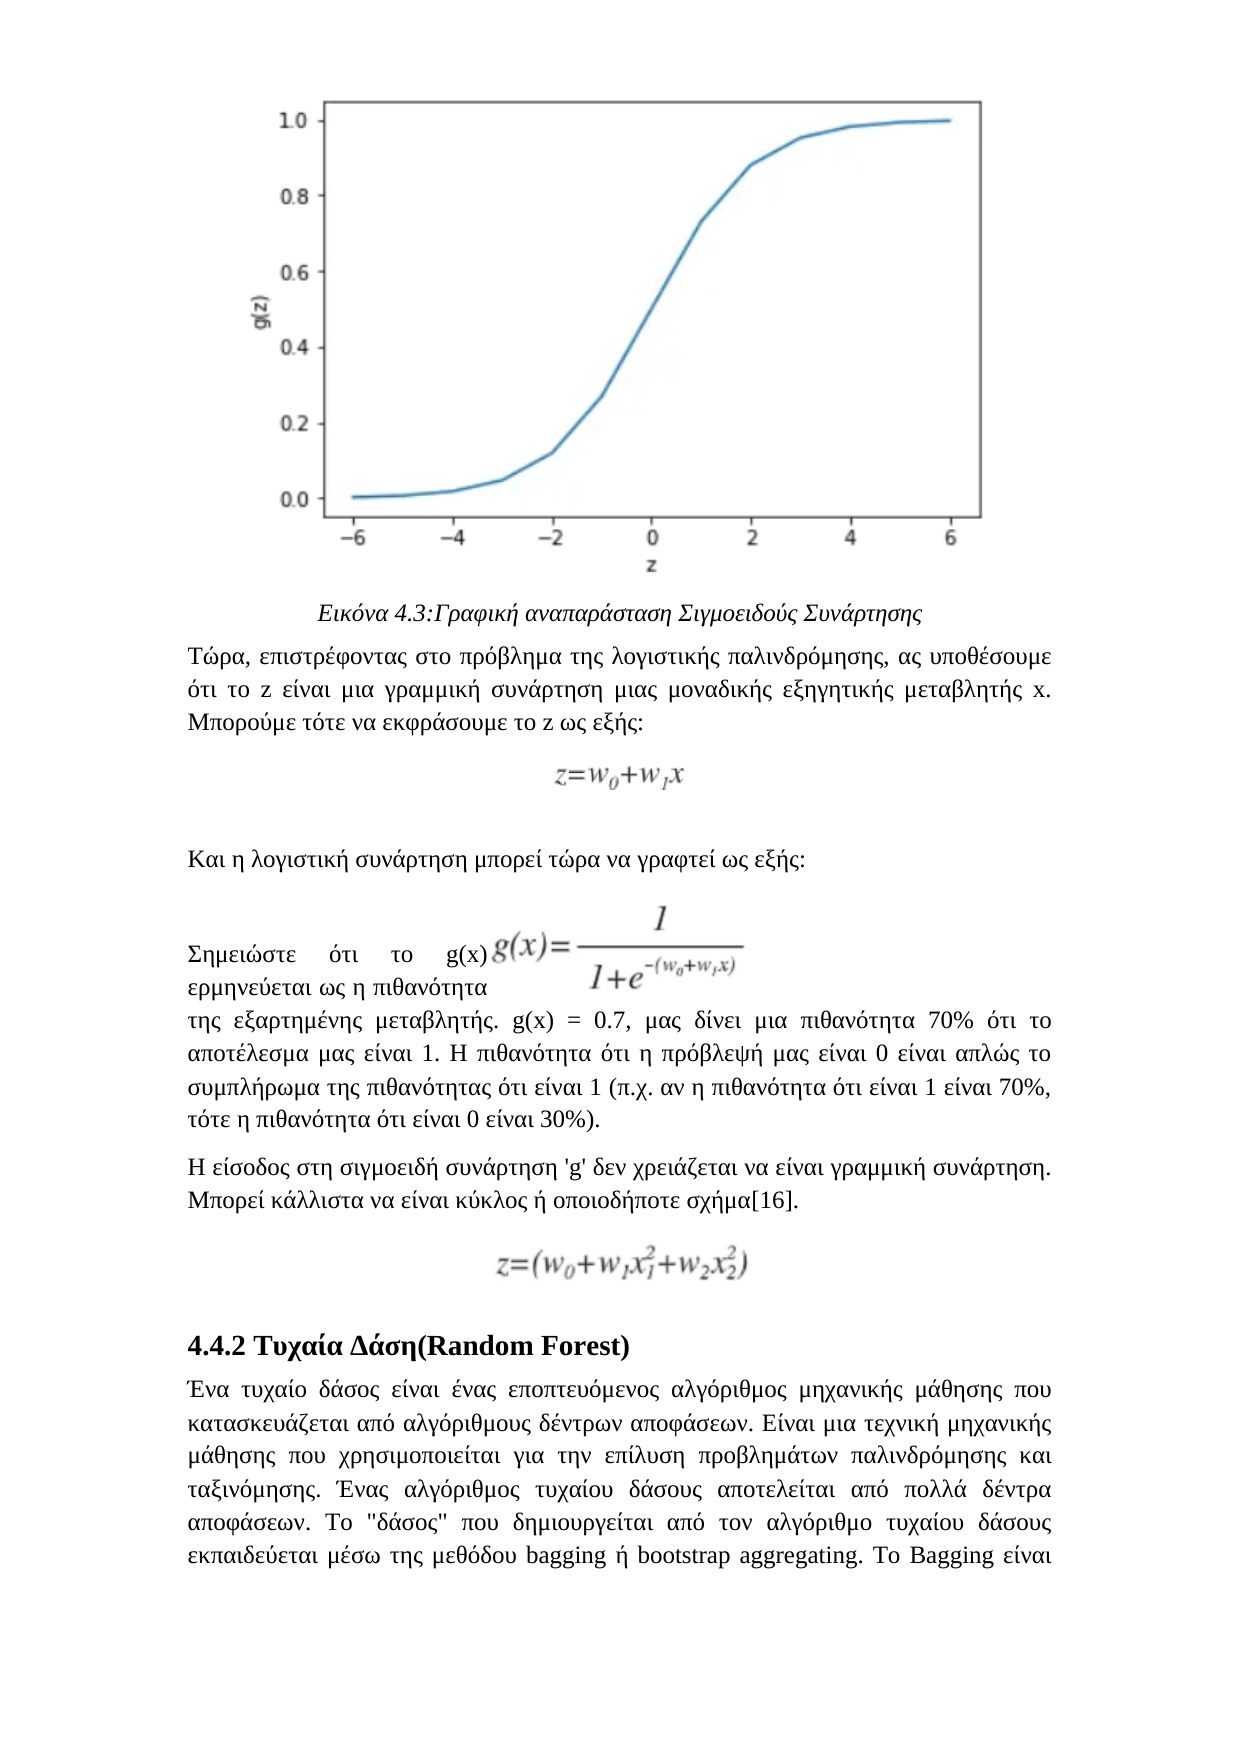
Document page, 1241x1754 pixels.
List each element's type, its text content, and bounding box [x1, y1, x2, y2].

picture [228, 87, 1012, 586]
text Σημειώστε ότι το g(x) ερμηνεύεται ως η πιθανότητα της εξαρτημένης μεταβλητής. g(x) = 0.7, μας δίνει μια πιθανότητα 70% ότι το αποτέλεσμα μας είναι 1. Η πιθανότητα ότι η πρόβλεψή μας είναι 0 είναι απλώς το συμπλήρωμα της πιθανότητας ότι είναι 1 (π.χ. αν η πιθανότητα ότι είναι 1 είναι 70%, τότε η πιθανότητα ότι είναι 0 είναι 30%). [187, 939, 1053, 1133]
text Ένα τυχαίο δάσος είναι ένας εποπτευόμενος αλγόριθμος μηχανικής μάθησης που κατασκευάζεται από αλγόριθμους δέντρων αποφάσεων. Είναι μια τεχνική μηχανικής μάθησης που χρησιμοποιείται για την επίλυση προβλημάτων παλινδρόμησης και ταξινόμησης. Ένας αλγόριθμος τυχαίου δάσους αποτελείται από πολλά δέντρα αποφάσεων. Το "δάσος" που δημιουργείται από τον αλγόριθμο τυχαίου δάσους εκπαιδεύεται μέσω της μεθόδου bagging ή bootstrap aggregating. Το Bagging είναι [187, 1374, 1053, 1568]
subtitle 4.4.2 Τυχαία Δάση(Random Forest) [187, 1328, 1053, 1362]
picture [549, 754, 691, 799]
text Η είσοδος στη σιγμοειδή συνάρτηση 'g' δεν χρειάζεται να είναι γραμμική συνάρτηση. Μπορεί κάλλιστα να είναι κύκλος ή οποιοδήποτε σχήμα[16]. [187, 1152, 1053, 1214]
text Τώρα, επιστρέφοντας στο πρόβλημα της λογιστικής παλινδρόμησης, ας υποθέσουμε ότι το z είναι μια γραμμική συνάρτηση μιας μοναδικής εξηγητικής μεταβλητής x. Μπορούμε τότε να εκφράσουμε το z ως εξής: [187, 641, 1053, 736]
picture [488, 1232, 753, 1293]
picture [487, 891, 753, 1006]
text Εικόνα 4.3:Γραφική αναπαράσταση Σιγμοειδούς Συνάρτησης [229, 586, 1012, 627]
text Και η λογιστική συνάρτηση μπορεί τώρα να γραφτεί ως εξής: [187, 844, 1053, 873]
